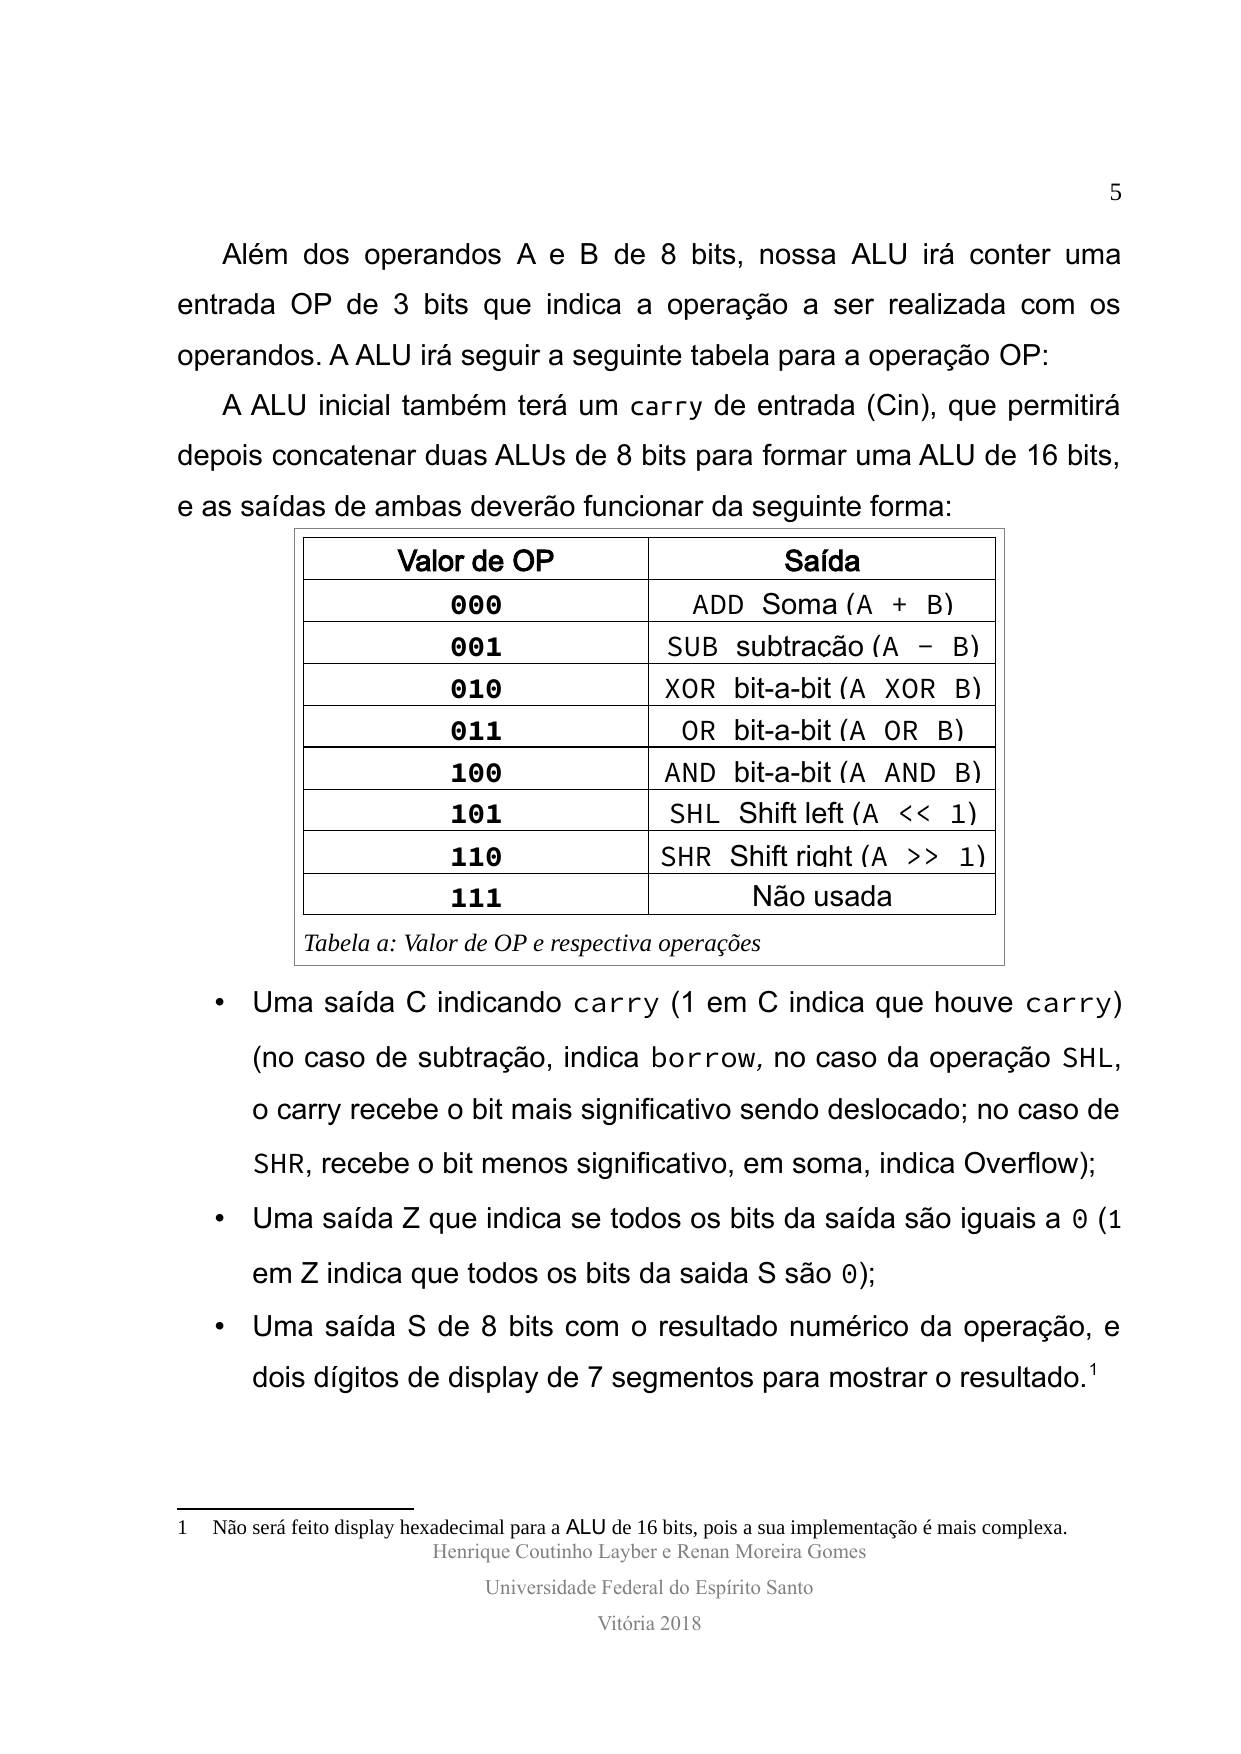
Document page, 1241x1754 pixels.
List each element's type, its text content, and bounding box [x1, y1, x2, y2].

table_header Valor de OP [304, 538, 648, 578]
list Uma saída Z que indica se todos os bits da saída são iguais a 0 (1 em Z indica que todos os bits da saida S são 0); [214, 1199, 1122, 1291]
table_cell 101 [304, 790, 648, 830]
table_cell SHL Shift left (A << 1) [649, 790, 995, 830]
list Uma saída C indicando carry (1 em C indica que houve carry)(no caso de subtração, indica borrow, no caso da operação SHL, o carry recebe o bit mais significativo sendo deslocado; no caso de SHR, recebe o bit menos significativo, em soma, indica Overflow); [214, 539, 1122, 1181]
list Não será feito display hexadecimal para a ALU de 16 bits, pois a sua implementação é mais complexa. [177, 1515, 1122, 1539]
table_cell AND bit-a-bit (A AND B) [649, 748, 995, 788]
table_cell 100 [304, 748, 648, 788]
table_cell SUB subtração (A - B) [649, 622, 995, 662]
table_cell 110 [304, 831, 648, 872]
table_header Saída [649, 538, 995, 578]
table_cell OR bit-a-bit (A OR B) [649, 706, 995, 746]
list Tabela a: Valor de OP e respectiva operações [303, 928, 996, 957]
table_cell 000 [304, 580, 648, 621]
table_cell XOR bit-a-bit (A XOR B) [649, 664, 995, 704]
table_cell ADD Soma (A + B) [649, 580, 995, 621]
table_cell 011 [304, 706, 648, 746]
table_cell SHR Shift right (A >> 1) [649, 831, 995, 872]
text A ALU inicial também terá um carry de entrada (Cin), que permitirá depois concatenar duas ALUs de 8 bits para formar uma ALU de 16 bits, e as saídas de ambas deverão funcionar da seguinte forma: [177, 388, 1122, 522]
text Além dos operandos A e B de 8 bits, nossa ALU irá conter uma entrada OP de 3 bits que indica a operação a ser realizada com os operandos. A ALU irá seguir a seguinte tabela para a operação OP: [177, 237, 1122, 371]
table_cell 001 [304, 622, 648, 662]
list Uma saída C indicando carry (1 em C indica que houve carry)(no caso de subtração, indica borrow, no caso da operação SHL, o carry recebe o bit mais significativo sendo deslocado; no caso de SHR, recebe o bit menos significativo, em soma, indica Overflow); [295, 529, 1004, 965]
table_cell 010 [304, 664, 648, 704]
table_cell 111 [304, 874, 648, 914]
table_cell Não usada [649, 874, 995, 914]
list Uma saída S de 8 bits com o resultado numérico da operação, e dois dígitos de display de 7 segmentos para mostrar o resultado. [214, 1309, 1122, 1393]
